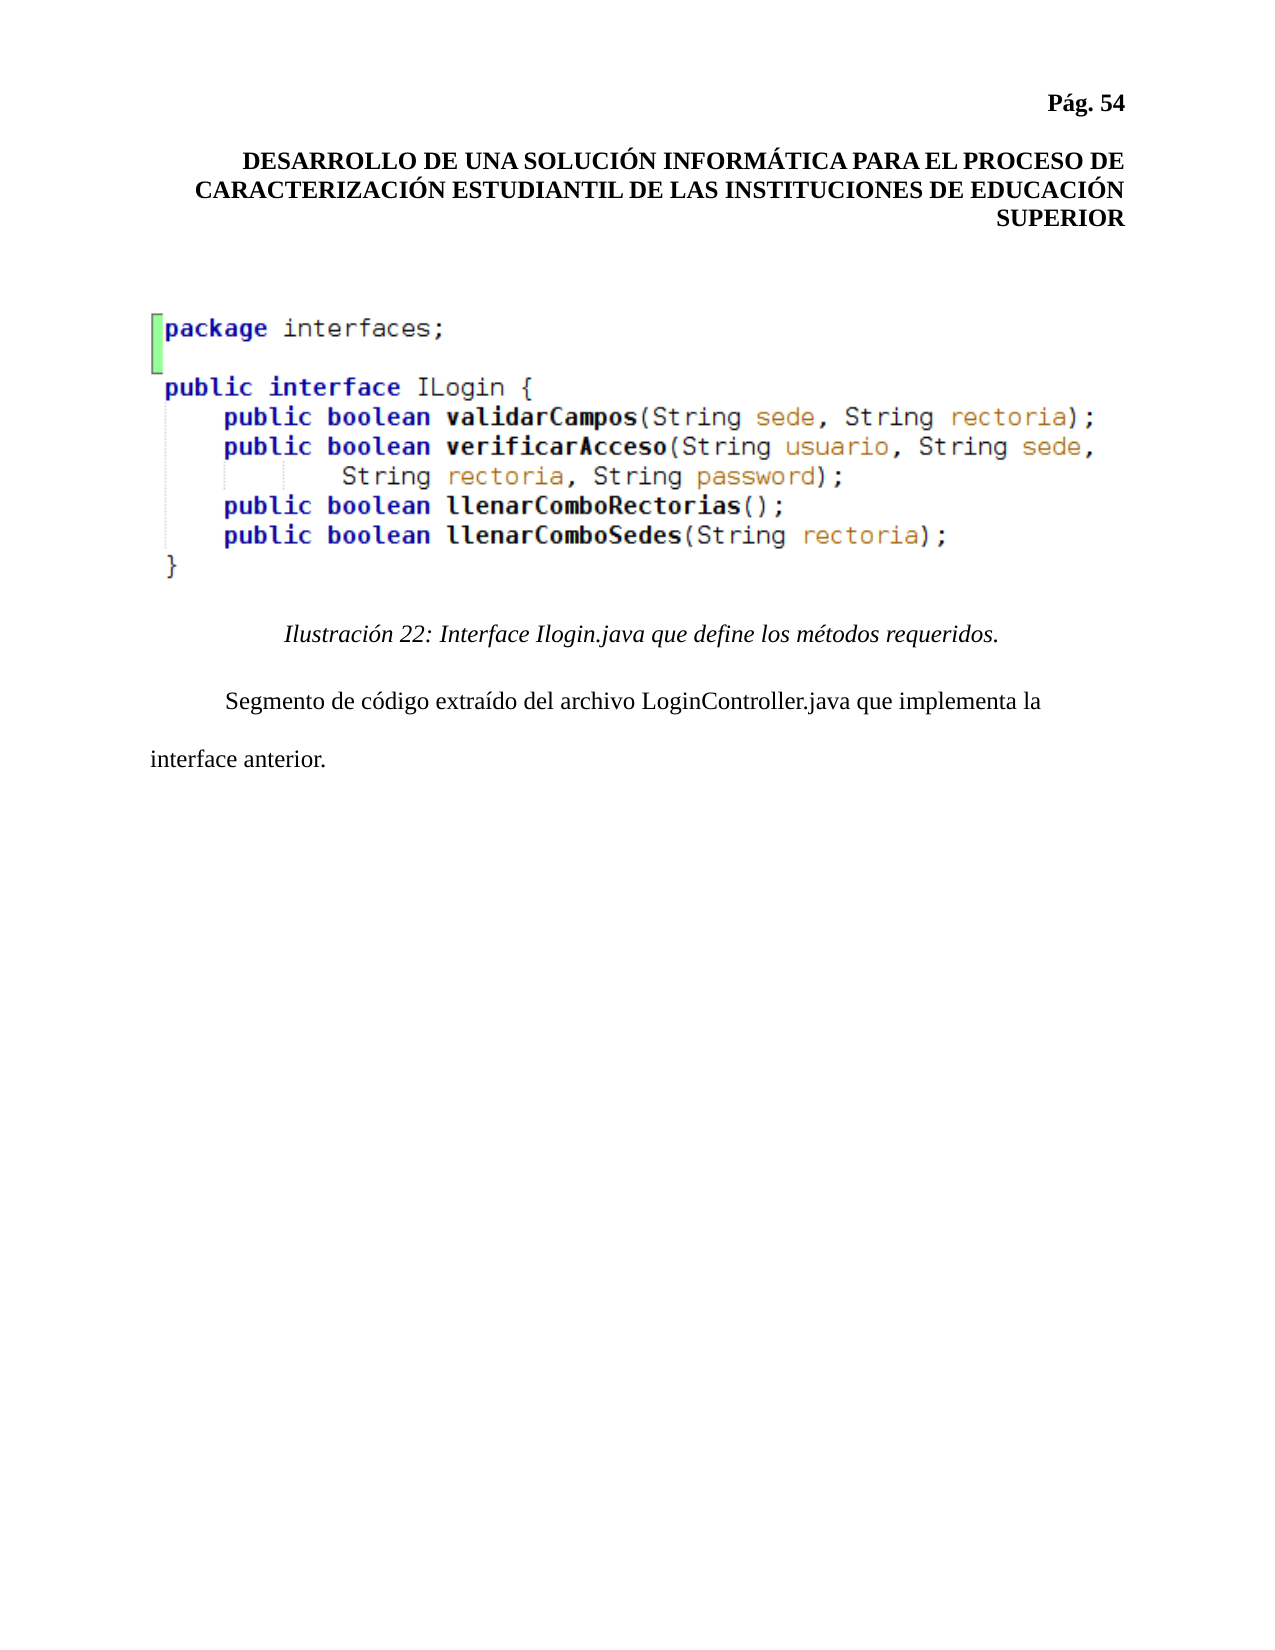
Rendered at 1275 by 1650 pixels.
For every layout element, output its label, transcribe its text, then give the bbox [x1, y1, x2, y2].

text Ilustración 22: Interface Ilogin.java que define los métodos requeridos. [150, 619, 1136, 648]
picture [150, 294, 1136, 608]
text Segmento de código extraído del archivo LoginController.java que implementa la interface anterior. [150, 686, 1125, 772]
